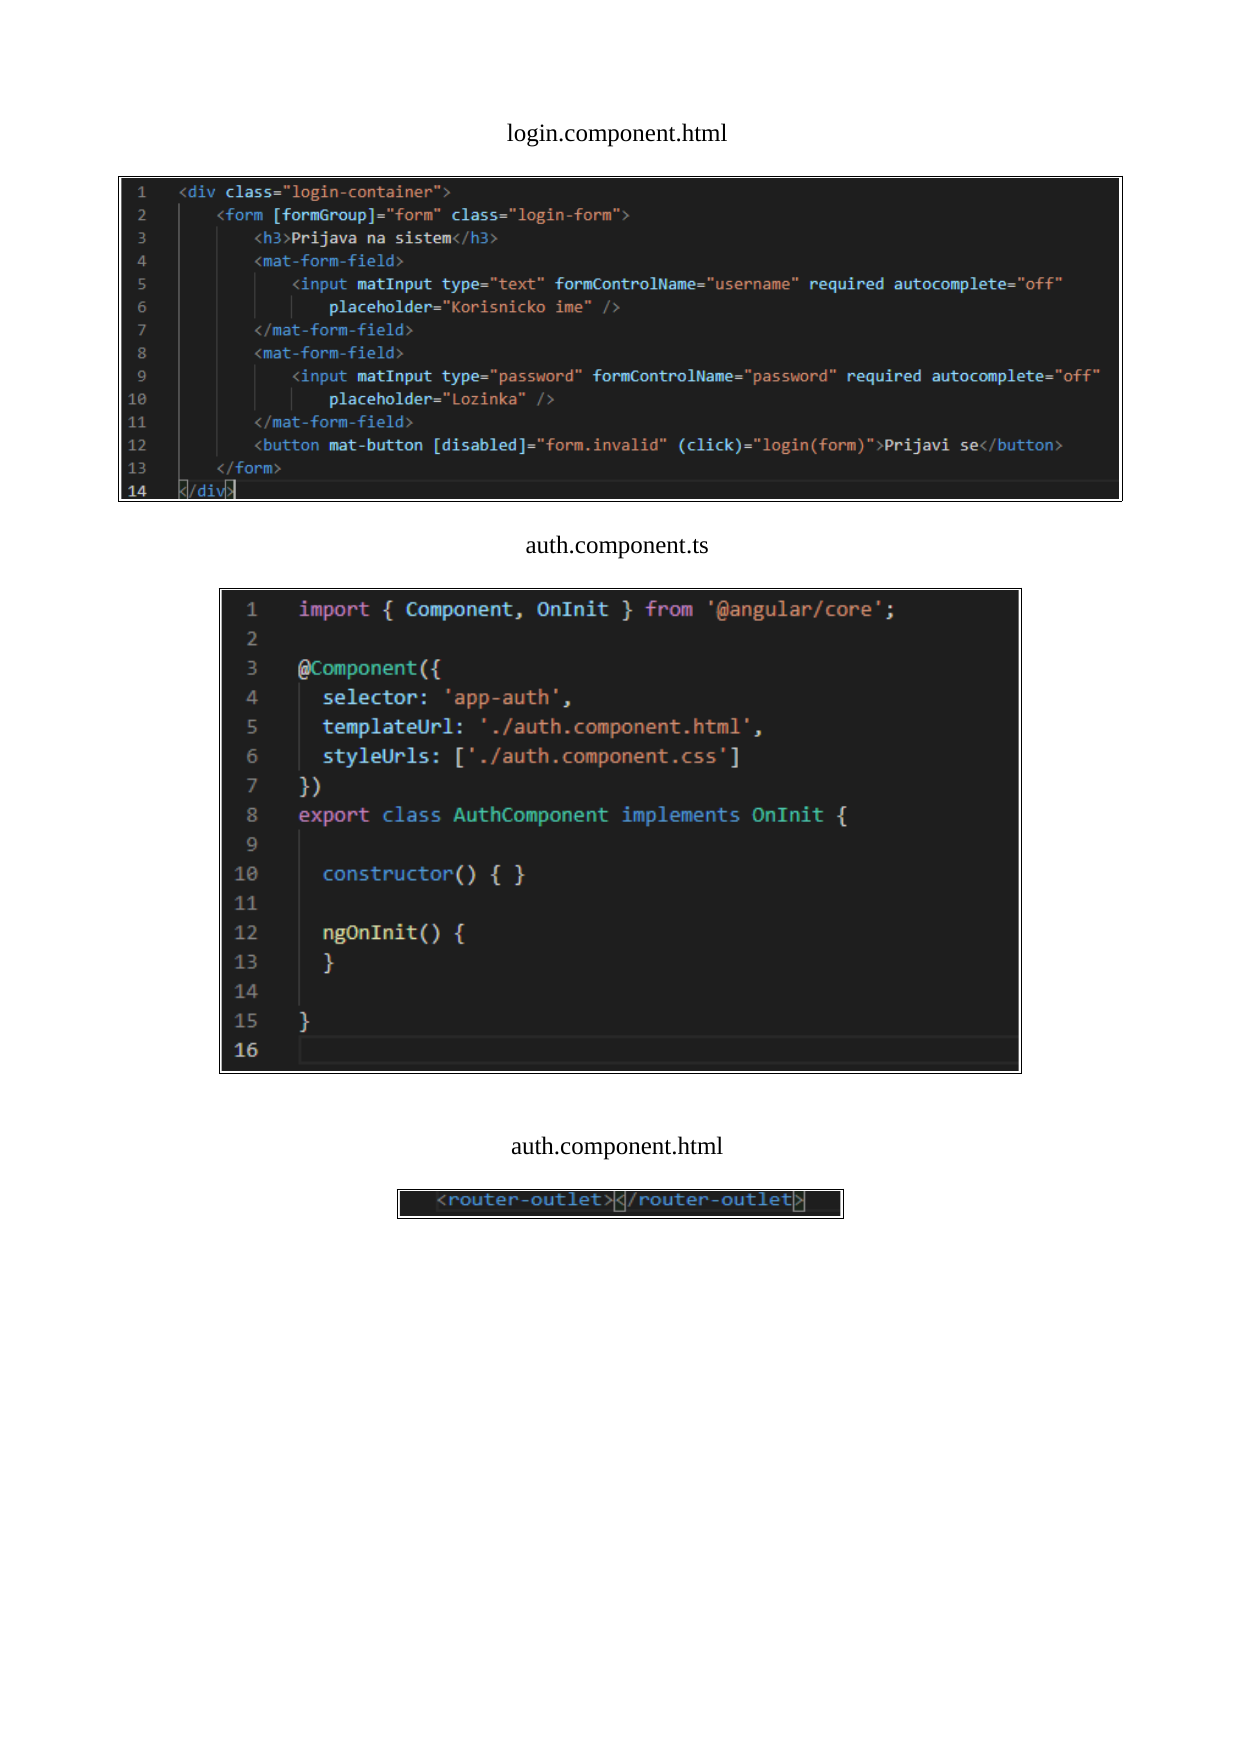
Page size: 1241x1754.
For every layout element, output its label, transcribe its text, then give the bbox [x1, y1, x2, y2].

picture [221, 590, 1019, 1071]
text login.component.html [118, 118, 1122, 147]
picture [121, 178, 1119, 499]
picture [399, 1191, 841, 1216]
text auth.component.ts [118, 530, 1122, 559]
text auth.component.html [118, 1131, 1122, 1160]
